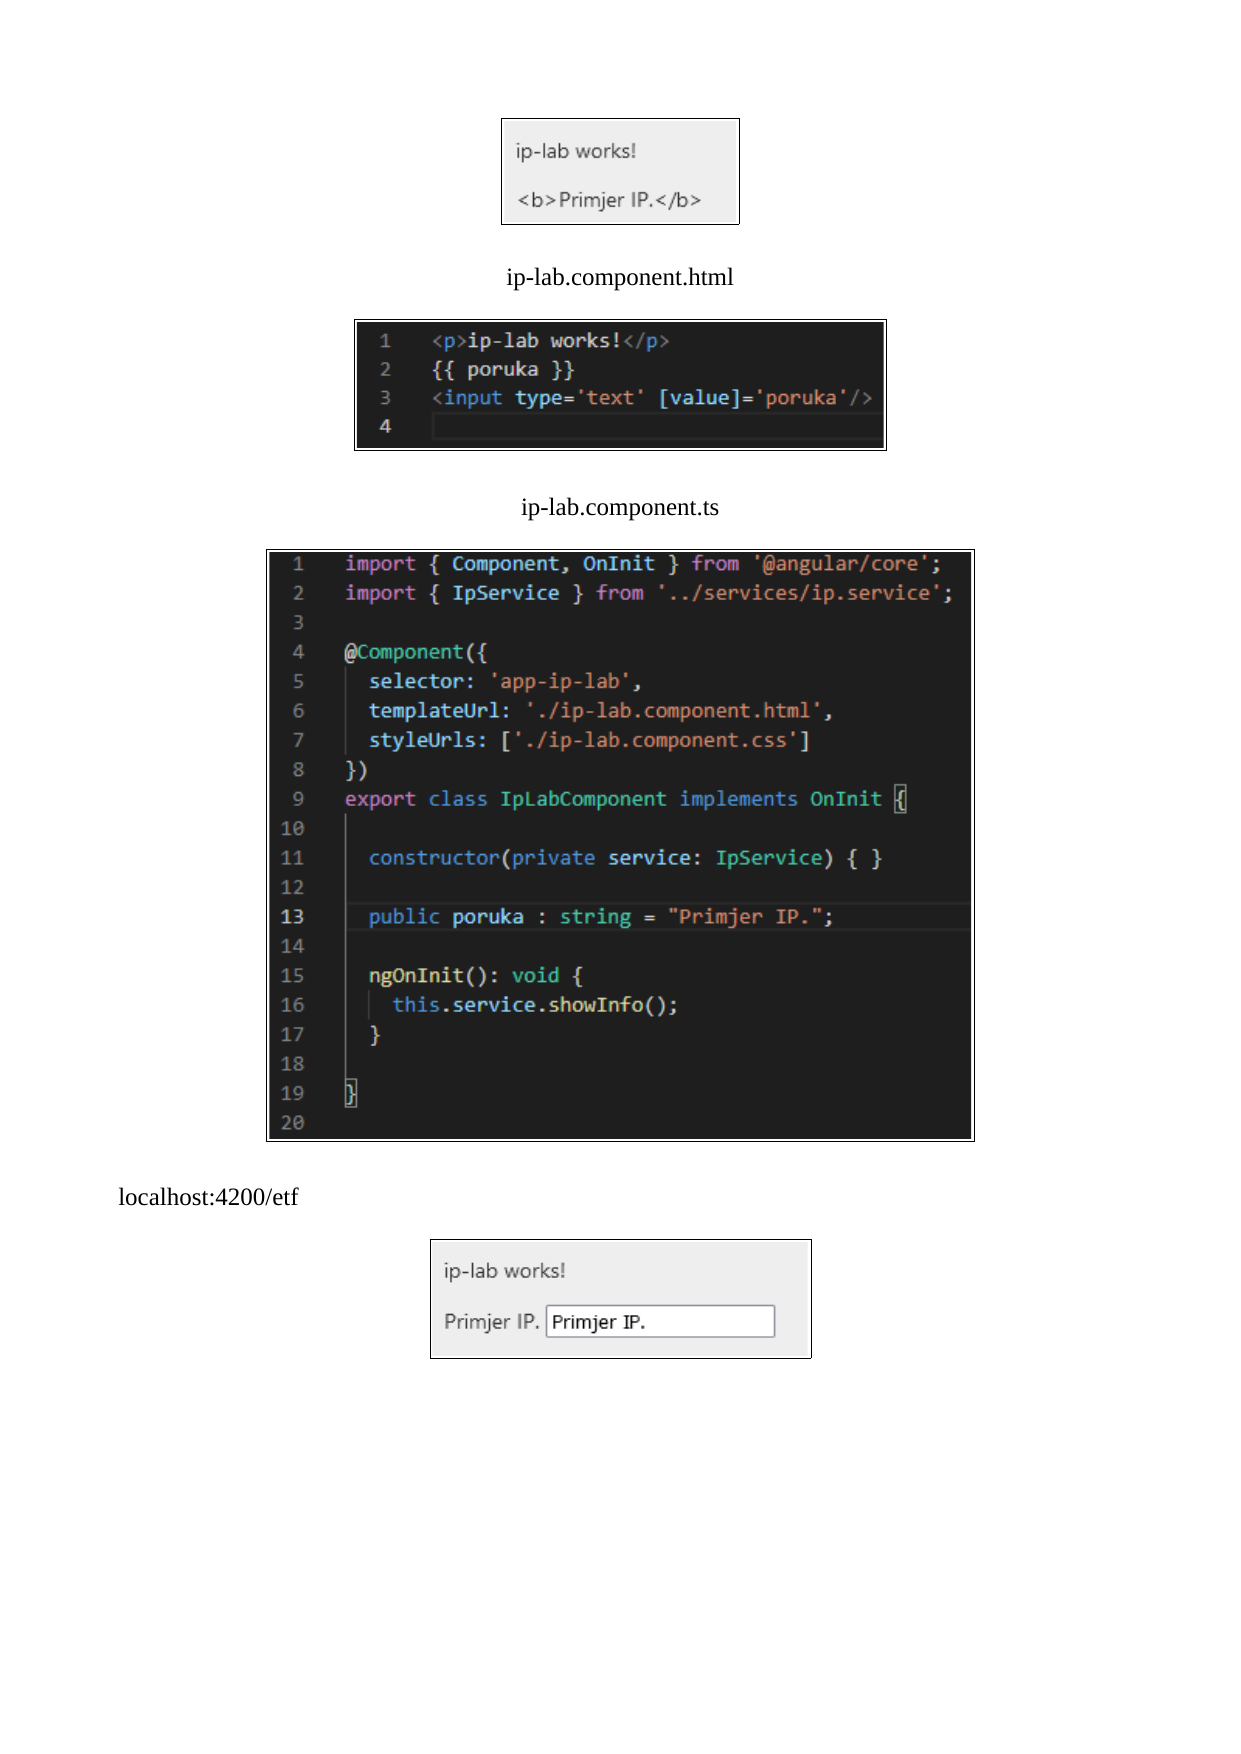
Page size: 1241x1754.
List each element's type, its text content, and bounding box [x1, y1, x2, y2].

picture [356, 322, 884, 448]
picture [504, 121, 736, 222]
picture [432, 1242, 808, 1356]
text ip-lab.component.ts [118, 492, 1122, 521]
text ip-lab.component.html [118, 262, 1122, 291]
text localhost:4200/etf [118, 1182, 1122, 1211]
picture [269, 552, 972, 1139]
